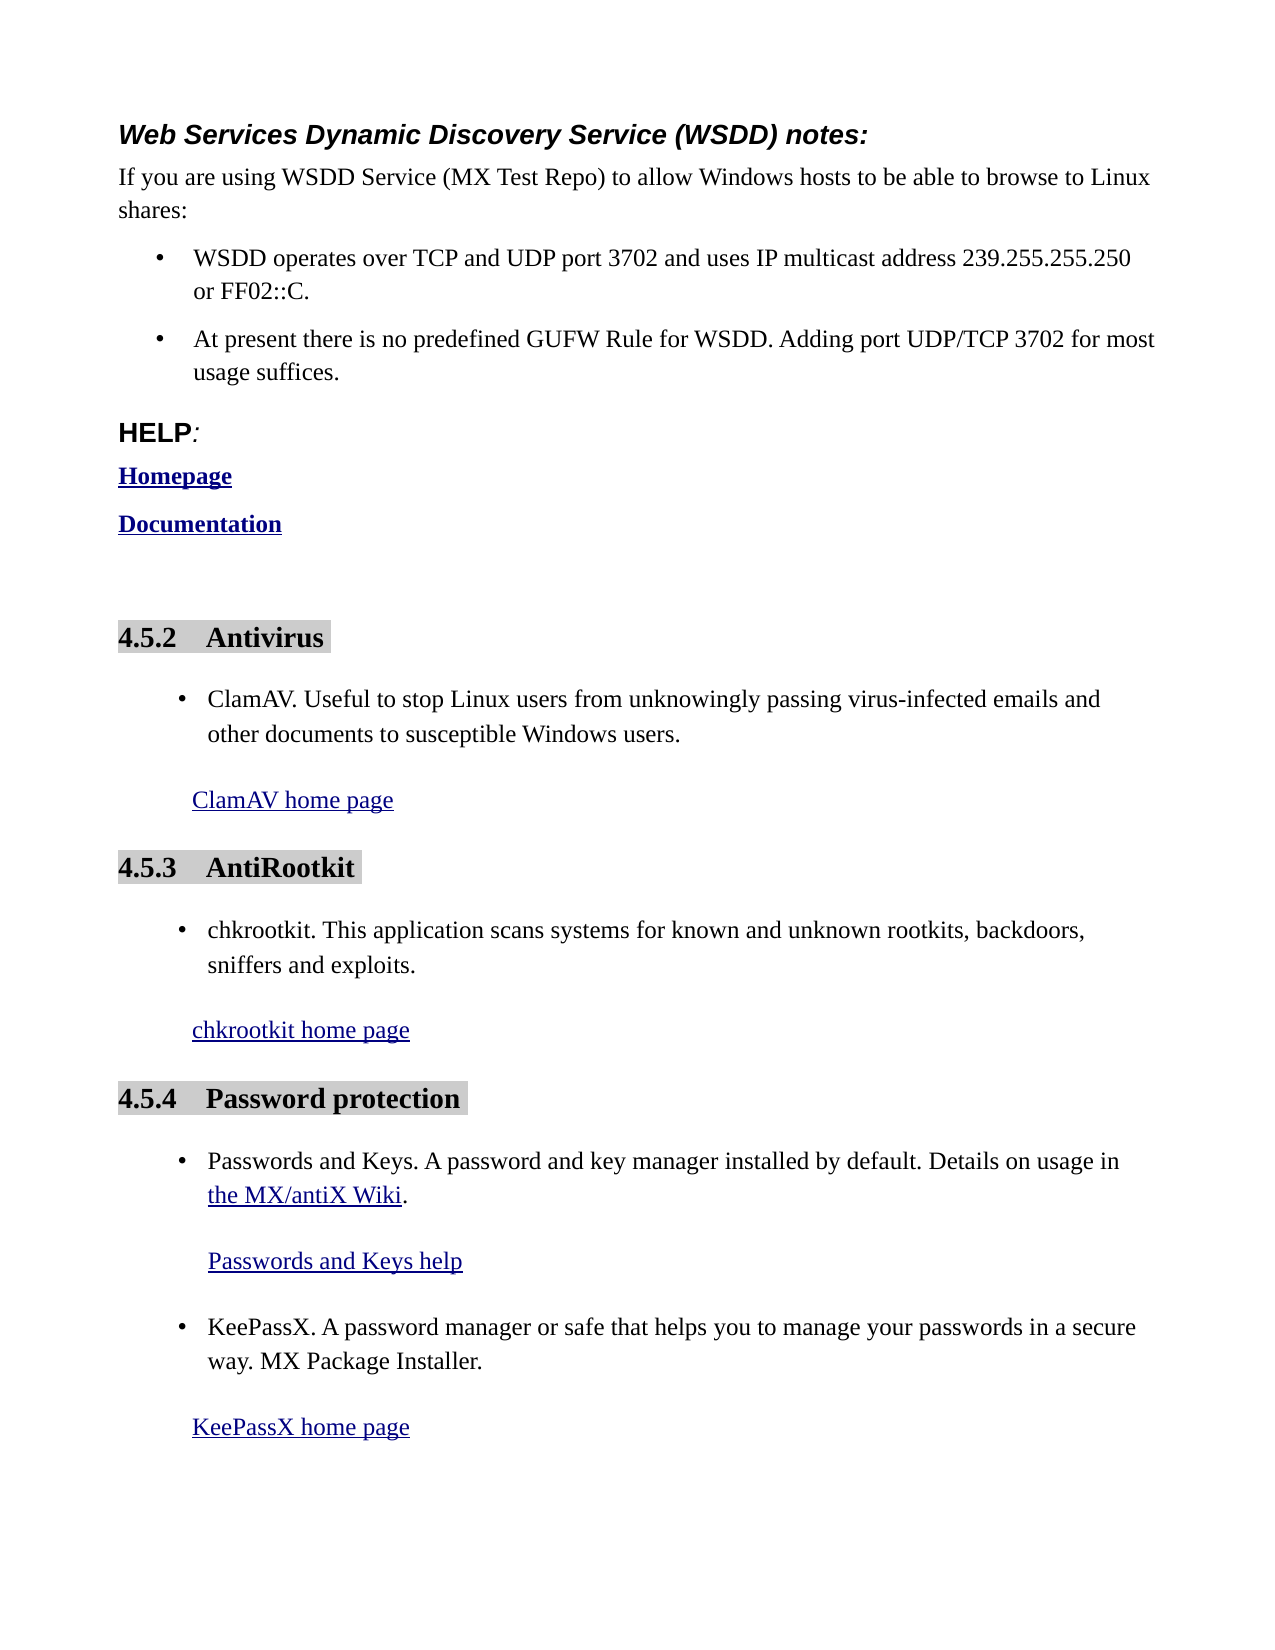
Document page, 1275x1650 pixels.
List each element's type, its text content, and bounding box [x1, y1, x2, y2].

subtitle HELP: [118, 417, 1157, 449]
list ClamAV home page [162, 785, 1157, 813]
subtitle 4.5.2 Antivirus [331, 620, 1141, 653]
subtitle 4.5.3 AntiRootkit [362, 850, 1141, 884]
list WSDD operates over TCP and UDP port 3702 and uses IP multicast address 239.255.255.250 or FF02::C. [156, 243, 1157, 305]
list KeePassX home page [162, 1412, 1157, 1441]
text Passwords and Keys help [134, 1246, 1141, 1275]
subtitle Web Services Dynamic Discovery Service (WSDD) notes: [118, 118, 1157, 150]
list Passwords and Keys. A password and key manager installed by default. Details on usage in the MX/antiX Wiki. [178, 1146, 1141, 1209]
list ClamAV. Useful to stop Linux users from unknowingly passing virus-infected emails and other documents to susceptible Windows users. [178, 684, 1141, 748]
list chkrootkit home page [162, 1015, 1157, 1044]
list chkrootkit. This application scans systems for known and unknown rootkits, backdoors, sniffers and exploits. [178, 915, 1141, 978]
text Documentation [118, 509, 1157, 538]
text Homepage [118, 461, 1157, 490]
list KeePassX. A password manager or safe that helps you to manage your passwords in a secure way. MX Package Installer. [178, 1312, 1141, 1375]
list At present there is no predefined GUFW Rule for WSDD. Adding port UDP/TCP 3702 for most usage suffices. [156, 324, 1157, 386]
subtitle 4.5.4 Password protection [468, 1081, 1141, 1115]
text If you are using WSDD Service (MX Test Repo) to allow Windows hosts to be able to browse to Linux shares: [118, 162, 1157, 224]
